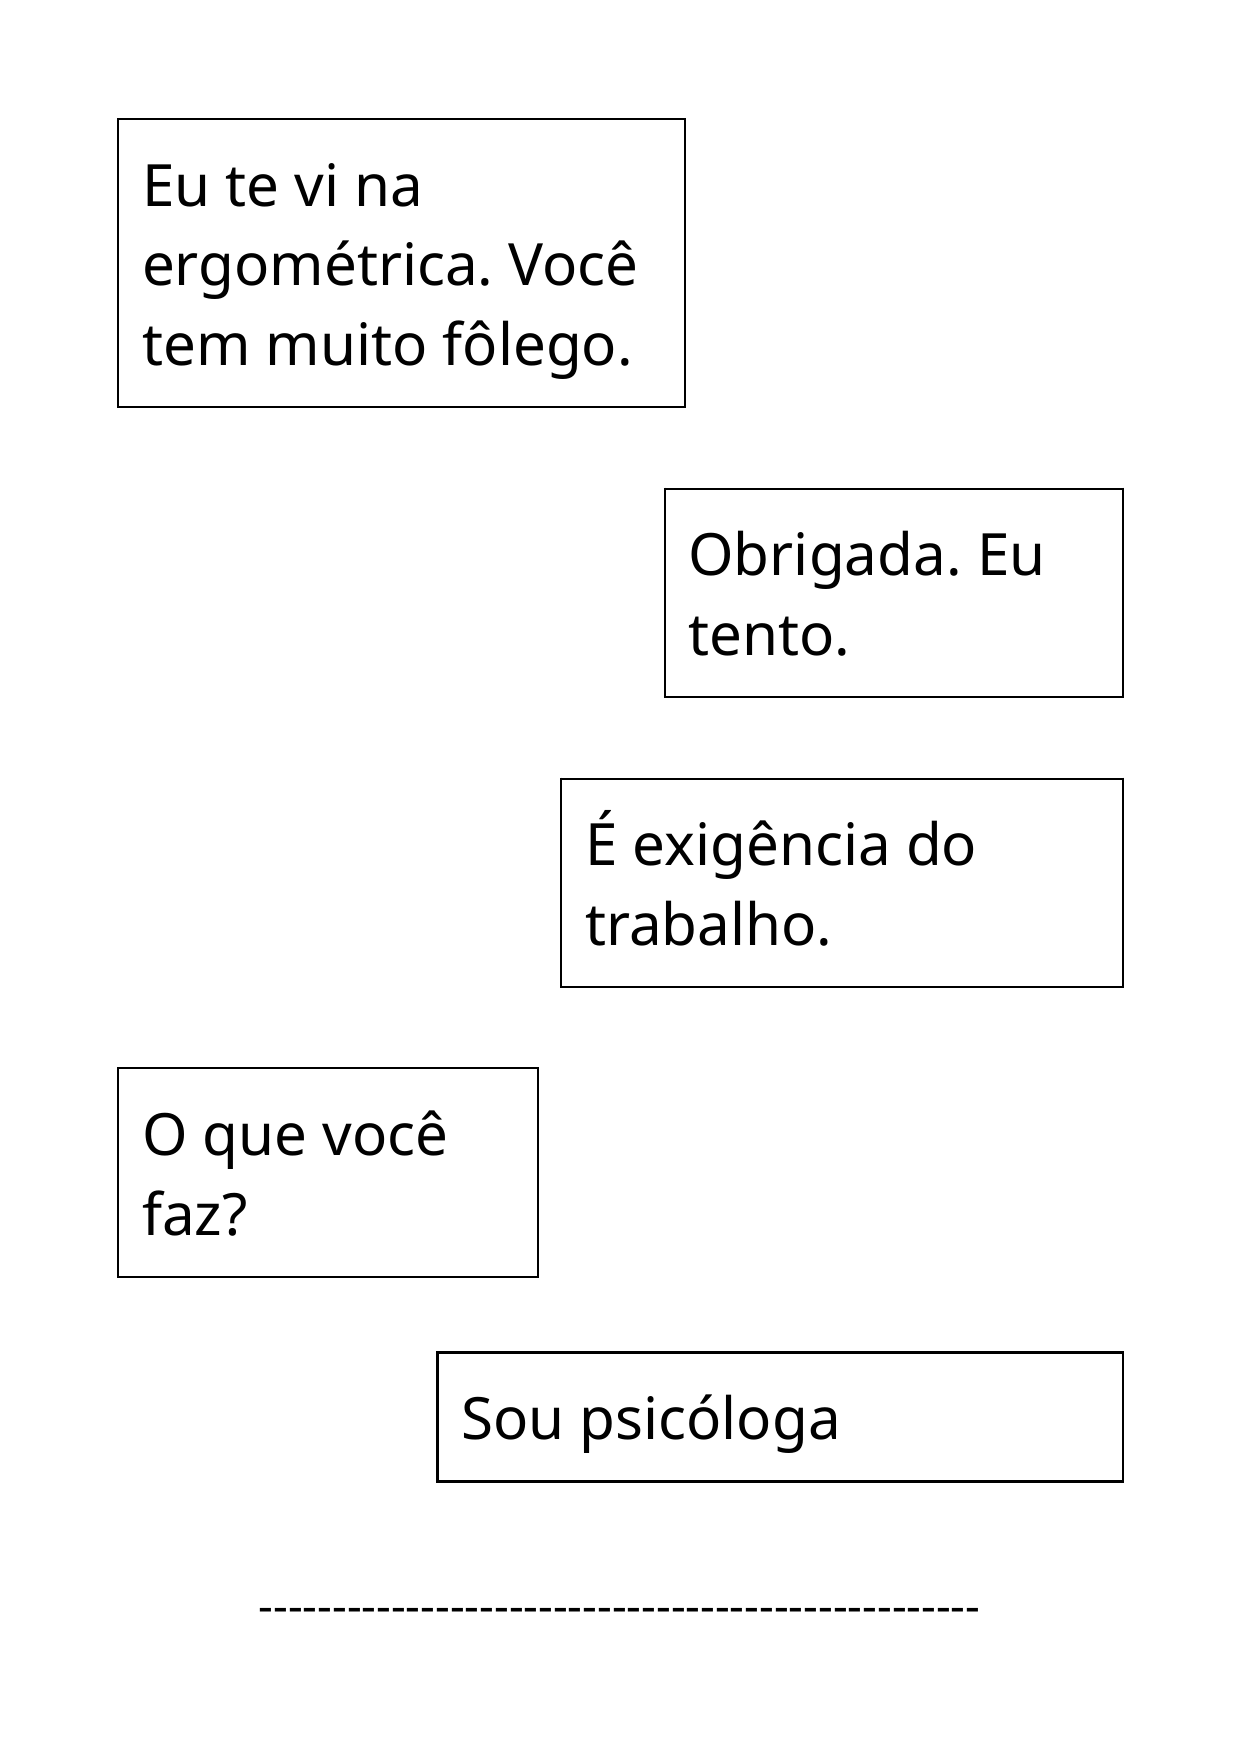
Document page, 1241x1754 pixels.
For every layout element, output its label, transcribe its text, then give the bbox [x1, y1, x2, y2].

table_header Obrigada. Eu tento. [666, 490, 1122, 696]
table_header O que você faz? [119, 1069, 537, 1276]
table_header É exigência do trabalho. [562, 780, 1122, 986]
table_header Eu te vi na ergométrica. Você tem muito fôlego. [119, 120, 684, 406]
table_header Sou psicóloga [439, 1354, 1122, 1480]
